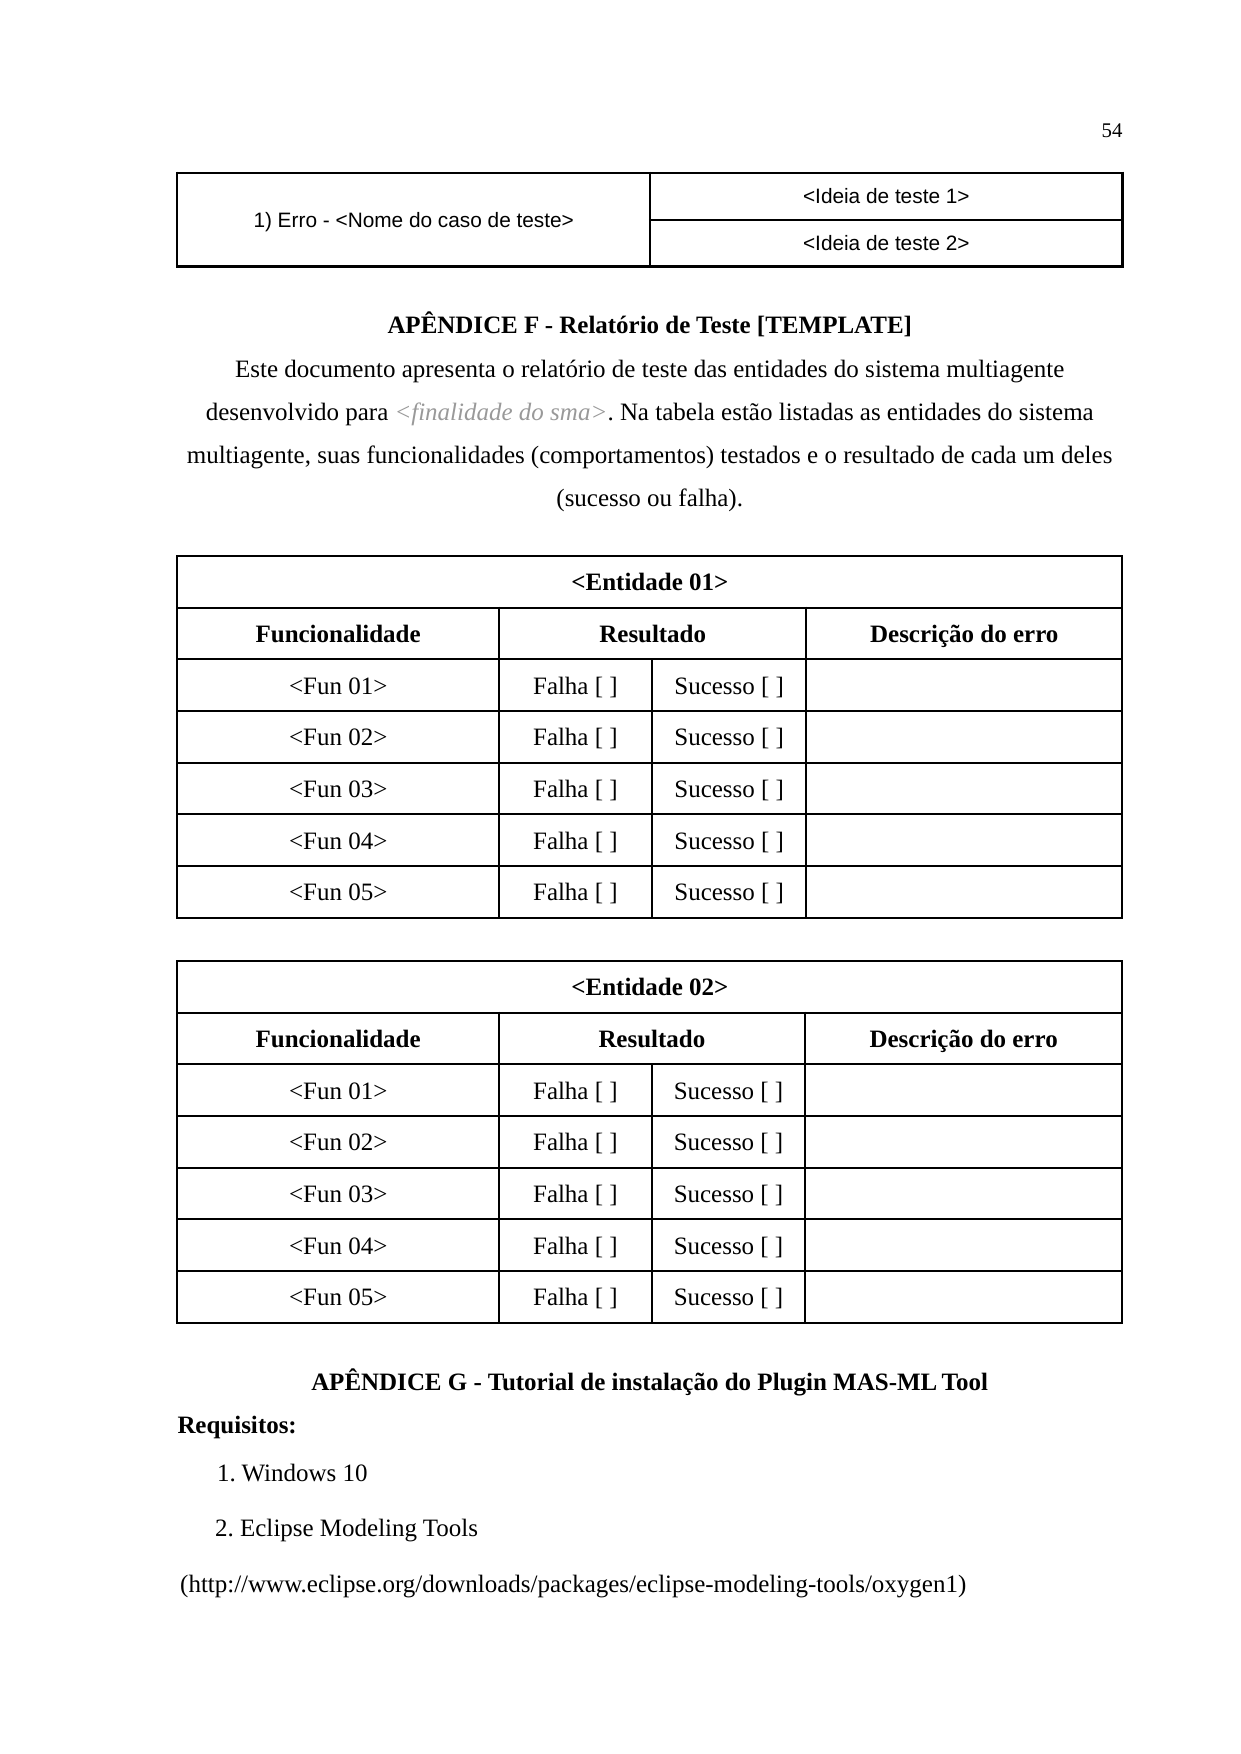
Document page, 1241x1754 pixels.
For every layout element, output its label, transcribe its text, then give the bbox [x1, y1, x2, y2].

table_cell Descrição do erro [806, 1014, 1121, 1063]
table_cell <Fun 01> [178, 1065, 498, 1115]
text (http://www.eclipse.org/downloads/packages/eclipse-modeling-tools/oxygen1) [180, 1569, 1000, 1598]
table_cell <Ideia de teste 1> [651, 174, 1121, 218]
table_cell <Fun 05> [178, 1272, 498, 1322]
table_cell Falha [ ] [500, 1220, 651, 1270]
table_cell Falha [ ] [500, 1272, 651, 1322]
table_cell Resultado [500, 1014, 804, 1063]
table_cell [806, 1272, 1121, 1322]
table_cell Sucesso [ ] [653, 815, 805, 865]
table_header <Entidade 02> [178, 962, 1121, 1012]
text 2. Eclipse Modeling Tools [215, 1513, 1122, 1542]
table_cell 1) Erro - <Nome do caso de teste> [178, 174, 649, 265]
table_cell <Fun 04> [178, 1220, 498, 1270]
table_cell [807, 712, 1121, 762]
table_cell Sucesso [ ] [653, 867, 805, 917]
table_header <Entidade 01> [178, 557, 1121, 607]
table_cell Falha [ ] [500, 1169, 651, 1218]
table_cell Funcionalidade [178, 1014, 498, 1063]
table_cell Sucesso [ ] [653, 660, 805, 710]
table_cell [806, 1117, 1121, 1167]
table_cell Sucesso [ ] [653, 1169, 804, 1218]
table_cell Falha [ ] [500, 1117, 651, 1167]
table_cell <Ideia de teste 2> [651, 221, 1121, 265]
text Requisitos: [177, 1410, 1122, 1439]
table_cell <Fun 01> [178, 660, 498, 710]
table_cell [806, 1220, 1121, 1270]
table_cell <Fun 02> [178, 712, 498, 762]
table_cell [807, 660, 1121, 710]
text Este documento apresenta o relatório de teste das entidades do sistema multiagente desenvolvido para <finalidade do sma>. Na tabela estão listadas as entidades do sistema multiagente, suas funcionalidades (comportamentos) testados e o resultado de cada um deles (sucesso ou falha). [177, 354, 1122, 512]
table_cell [807, 815, 1121, 865]
table_cell Sucesso [ ] [653, 1220, 804, 1270]
table_cell <Fun 02> [178, 1117, 498, 1167]
table_cell Sucesso [ ] [653, 1117, 804, 1167]
table_cell <Fun 04> [178, 815, 498, 865]
table_cell Falha [ ] [500, 712, 651, 762]
table_cell Sucesso [ ] [653, 1065, 804, 1115]
text APÊNDICE G - Tutorial de instalação do Plugin MAS-ML Tool [177, 1367, 1122, 1396]
table_cell <Fun 03> [178, 764, 498, 813]
table_cell <Fun 03> [178, 1169, 498, 1218]
table_cell Falha [ ] [500, 815, 651, 865]
table_cell [806, 1065, 1121, 1115]
table_cell Sucesso [ ] [653, 1272, 804, 1322]
table_cell Falha [ ] [500, 764, 651, 813]
text 1. Windows 10 [217, 1458, 1122, 1486]
table_cell [807, 867, 1121, 917]
table_cell <Fun 05> [178, 867, 498, 917]
table_cell Funcionalidade [178, 609, 498, 658]
table_cell Descrição do erro [807, 609, 1121, 658]
table_cell Resultado [500, 609, 805, 658]
table_cell Falha [ ] [500, 660, 651, 710]
table_cell Sucesso [ ] [653, 712, 805, 762]
text APÊNDICE F - Relatório de Teste [TEMPLATE] [177, 311, 1122, 339]
table_cell Falha [ ] [500, 867, 651, 917]
table_cell [807, 764, 1121, 813]
table_cell Sucesso [ ] [653, 764, 805, 813]
table_cell Falha [ ] [500, 1065, 651, 1115]
table_cell [806, 1169, 1121, 1218]
